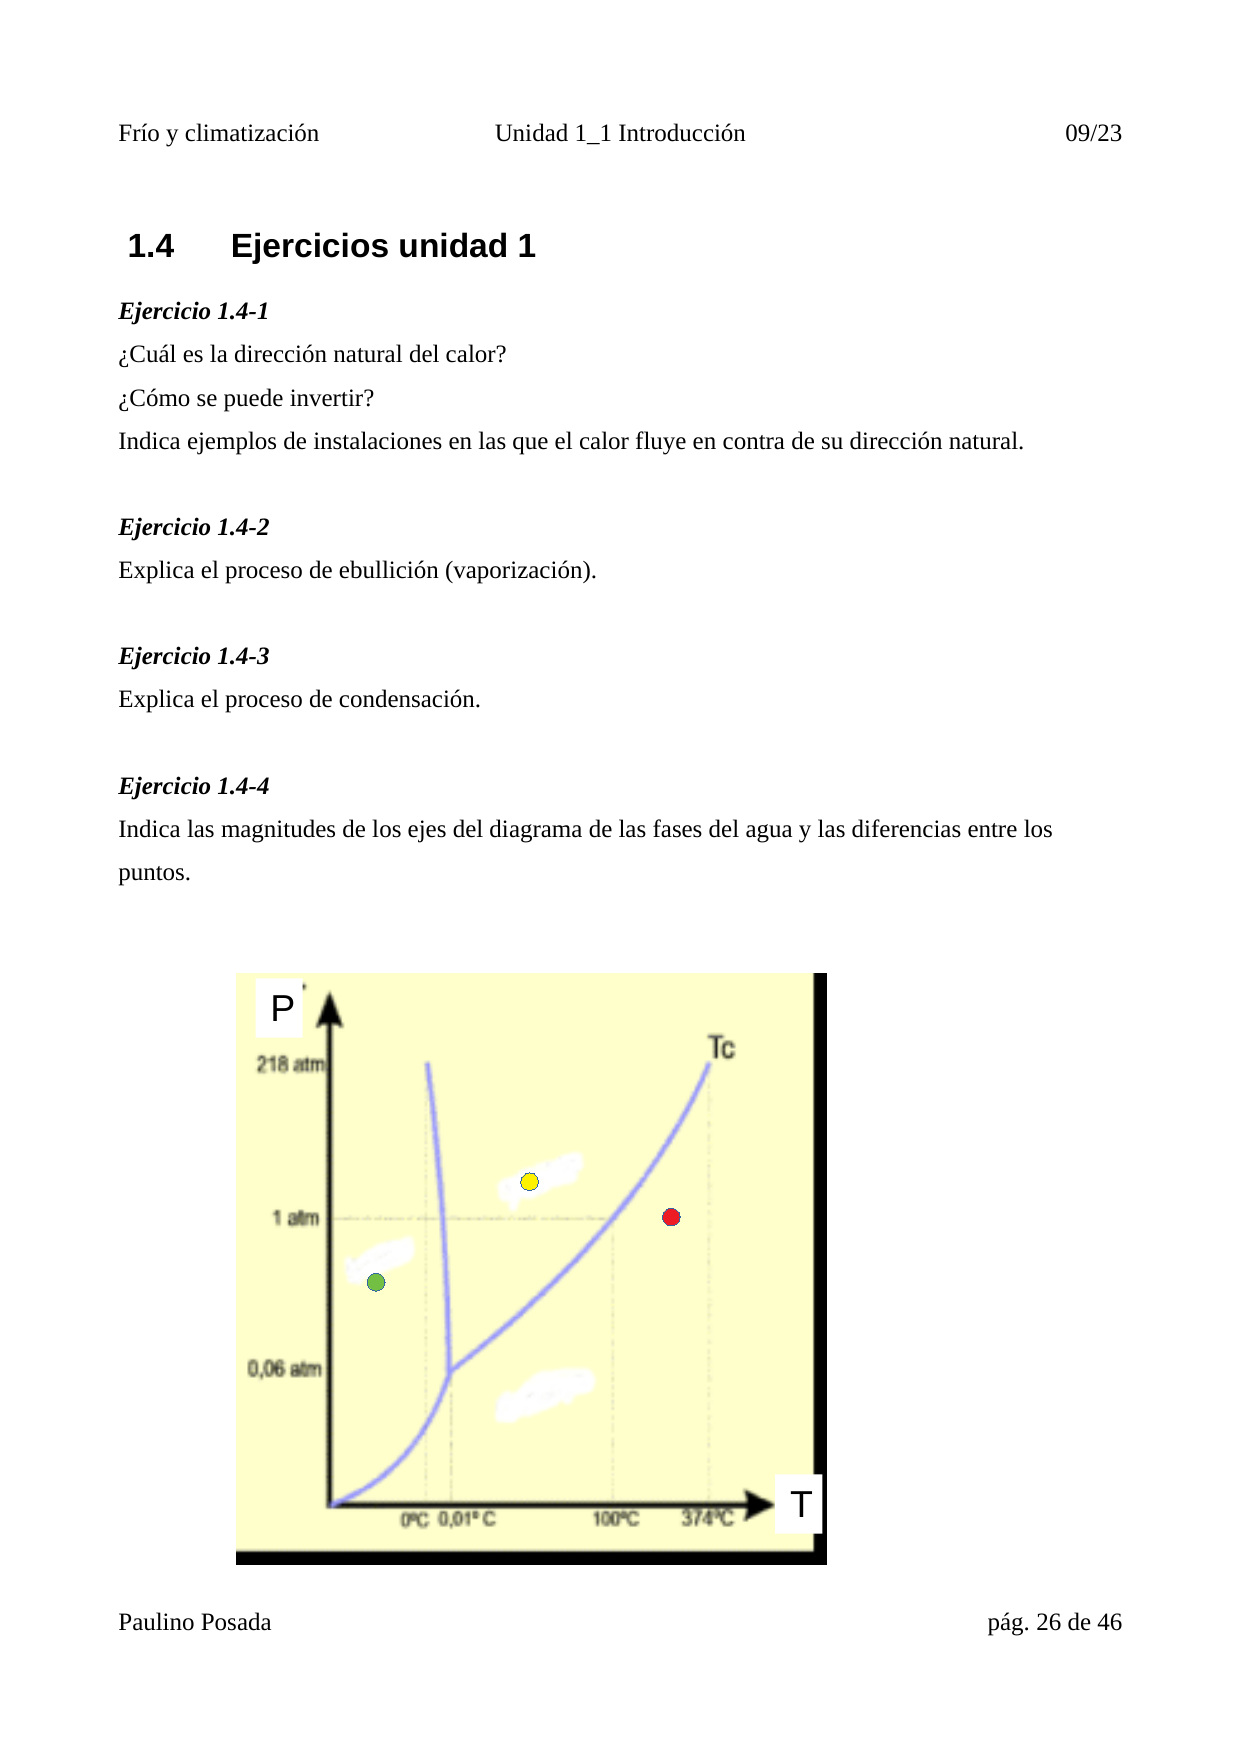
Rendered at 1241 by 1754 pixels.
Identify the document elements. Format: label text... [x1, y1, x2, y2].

text Indica ejemplos de instalaciones en las que el calor fluye en contra de su dirección natural. [118, 426, 1122, 454]
text Ejercicio 1.4-1 [118, 296, 1122, 325]
picture [236, 973, 827, 1565]
text Explica el proceso de condensación. [118, 684, 1122, 713]
text Ejercicio 1.4-3 [118, 641, 1122, 670]
text Indica las magnitudes de los ejes del diagrama de las fases del agua y las diferencias entre los [118, 814, 1122, 843]
text Ejercicio 1.4-2 [118, 512, 1122, 541]
subtitle Ejercicios unidad 1 [118, 226, 1122, 264]
text ¿Cuál es la dirección natural del calor? [118, 339, 1122, 368]
text ¿Cómo se puede invertir? [118, 383, 1122, 411]
text puntos. [118, 857, 1122, 886]
text Explica el proceso de ebullición (vaporización). [118, 555, 1122, 584]
text Ejercicio 1.4-4 [118, 771, 1122, 799]
